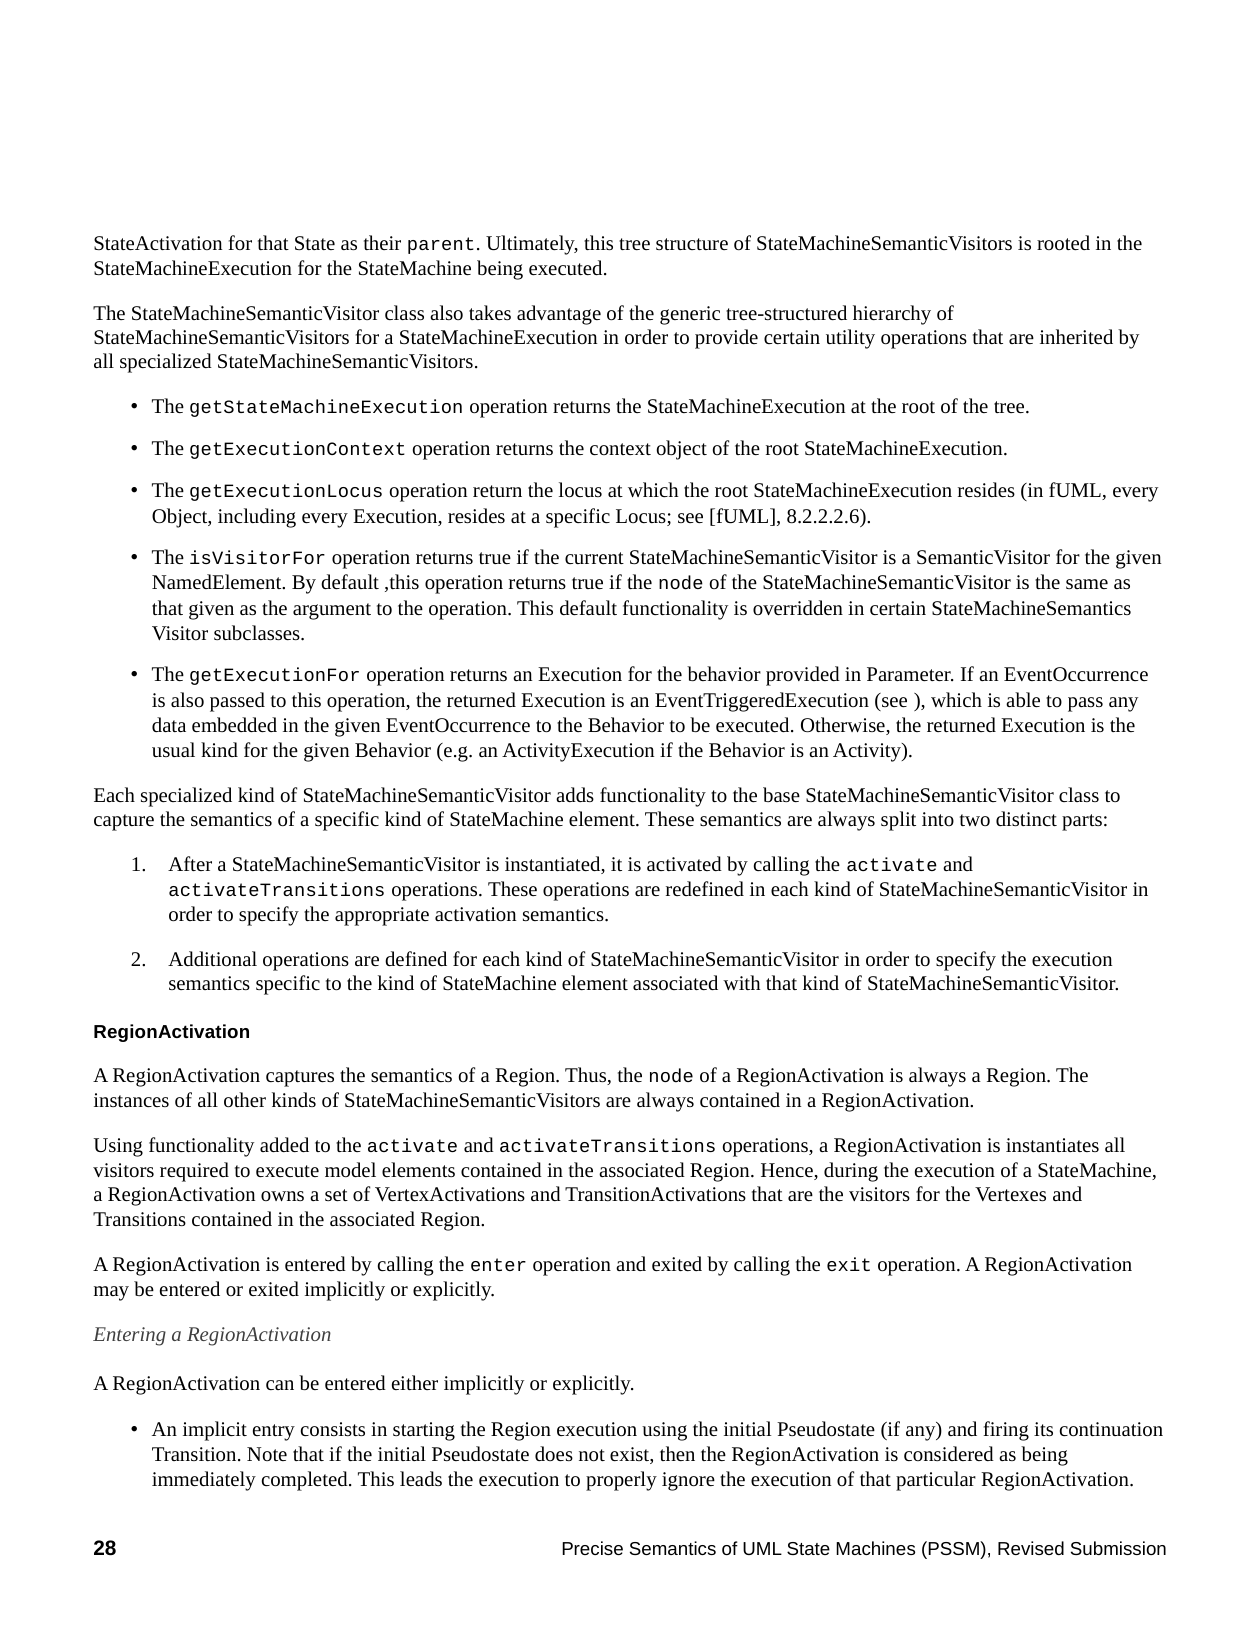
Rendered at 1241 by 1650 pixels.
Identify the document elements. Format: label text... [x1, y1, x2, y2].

subtitle Entering a RegionActivation [93, 1322, 1164, 1346]
text A RegionActivation captures the semantics of a Region. Thus, the node of a RegionActivation is always a Region. The instances of all other kinds of StateMachineSemanticVisitors are always contained in a RegionActivation. [93, 1063, 1164, 1112]
text Each specialized kind of StateMachineSemanticVisitor adds functionality to the base StateMachineSemanticVisitor class to capture the semantics of a specific kind of StateMachine element. These semantics are always split into two distinct parts: [93, 783, 1164, 831]
list An implicit entry consists in starting the Region execution using the initial Pseudostate (if any) and firing its continuation Transition. Note that if the initial Pseudostate does not exist, then the RegionActivation is considered as being immediately completed. This leads the execution to properly ignore the execution of that particular RegionActivation. [131, 1416, 1164, 1491]
subtitle RegionActivation [93, 1020, 1164, 1042]
text Using functionality added to the activate and activateTransitions operations, a RegionActivation is instantiates all visitors required to execute model elements contained in the associated Region. Hence, during the execution of a StateMachine, a RegionActivation owns a set of VertexActivations and TransitionActivations that are the visitors for the Vertexes and Transitions contained in the associated Region. [93, 1133, 1164, 1231]
list The getExecutionLocus operation return the locus at which the root StateMachineExecution resides (in fUML, every Object, including every Execution, resides at a specific Locus; see [fUML], 8.2.2.2.6). [131, 478, 1164, 528]
list The getExecutionFor operation returns an Execution for the behavior provided in Parameter. If an EventOccurrence is also passed to this operation, the returned Execution is an EventTriggeredExecution (see ), which is able to pass any data embedded in the given EventOccurrence to the Behavior to be executed. Otherwise, the returned Execution is the usual kind for the given Behavior (e.g. an ActivityExecution if the Behavior is an Activity). [131, 662, 1164, 762]
list The getStateMachineExecution operation returns the StateMachineExecution at the root of the tree. [131, 394, 1164, 419]
list The getExecutionContext operation returns the context object of the root StateMachineExecution. [131, 436, 1164, 461]
text StateActivation for that State as their parent. Ultimately, this tree structure of StateMachineSemanticVisitors is rooted in the StateMachineExecution for the StateMachine being executed. [93, 231, 1164, 280]
text A RegionActivation can be entered either implicitly or explicitly. [93, 1370, 1164, 1394]
list After a StateMachineSemanticVisitor is instantiated, it is activated by calling the activate and activateTransitions operations. These operations are redefined in each kind of StateMachineSemanticVisitor in order to specify the appropriate activation semantics. [131, 852, 1164, 926]
list Additional operations are defined for each kind of StateMachineSemanticVisitor in order to specify the execution semantics specific to the kind of StateMachine element associated with that kind of StateMachineSemanticVisitor. [131, 947, 1164, 995]
text The StateMachineSemanticVisitor class also takes advantage of the generic tree-structured hierarchy of StateMachineSemanticVisitors for a StateMachineExecution in order to provide certain utility operations that are inherited by all specialized StateMachineSemanticVisitors. [93, 301, 1164, 373]
text A RegionActivation is entered by calling the enter operation and exited by calling the exit operation. A RegionActivation may be entered or exited implicitly or explicitly. [93, 1252, 1164, 1301]
list The isVisitorFor operation returns true if the current StateMachineSemanticVisitor is a SemanticVisitor for the given NamedElement. By default ,this operation returns true if the node of the StateMachineSemanticVisitor is the same as that given as the argument to the operation. This default functionality is overridden in certain StateMachineSemantics Visitor subclasses. [131, 545, 1164, 645]
